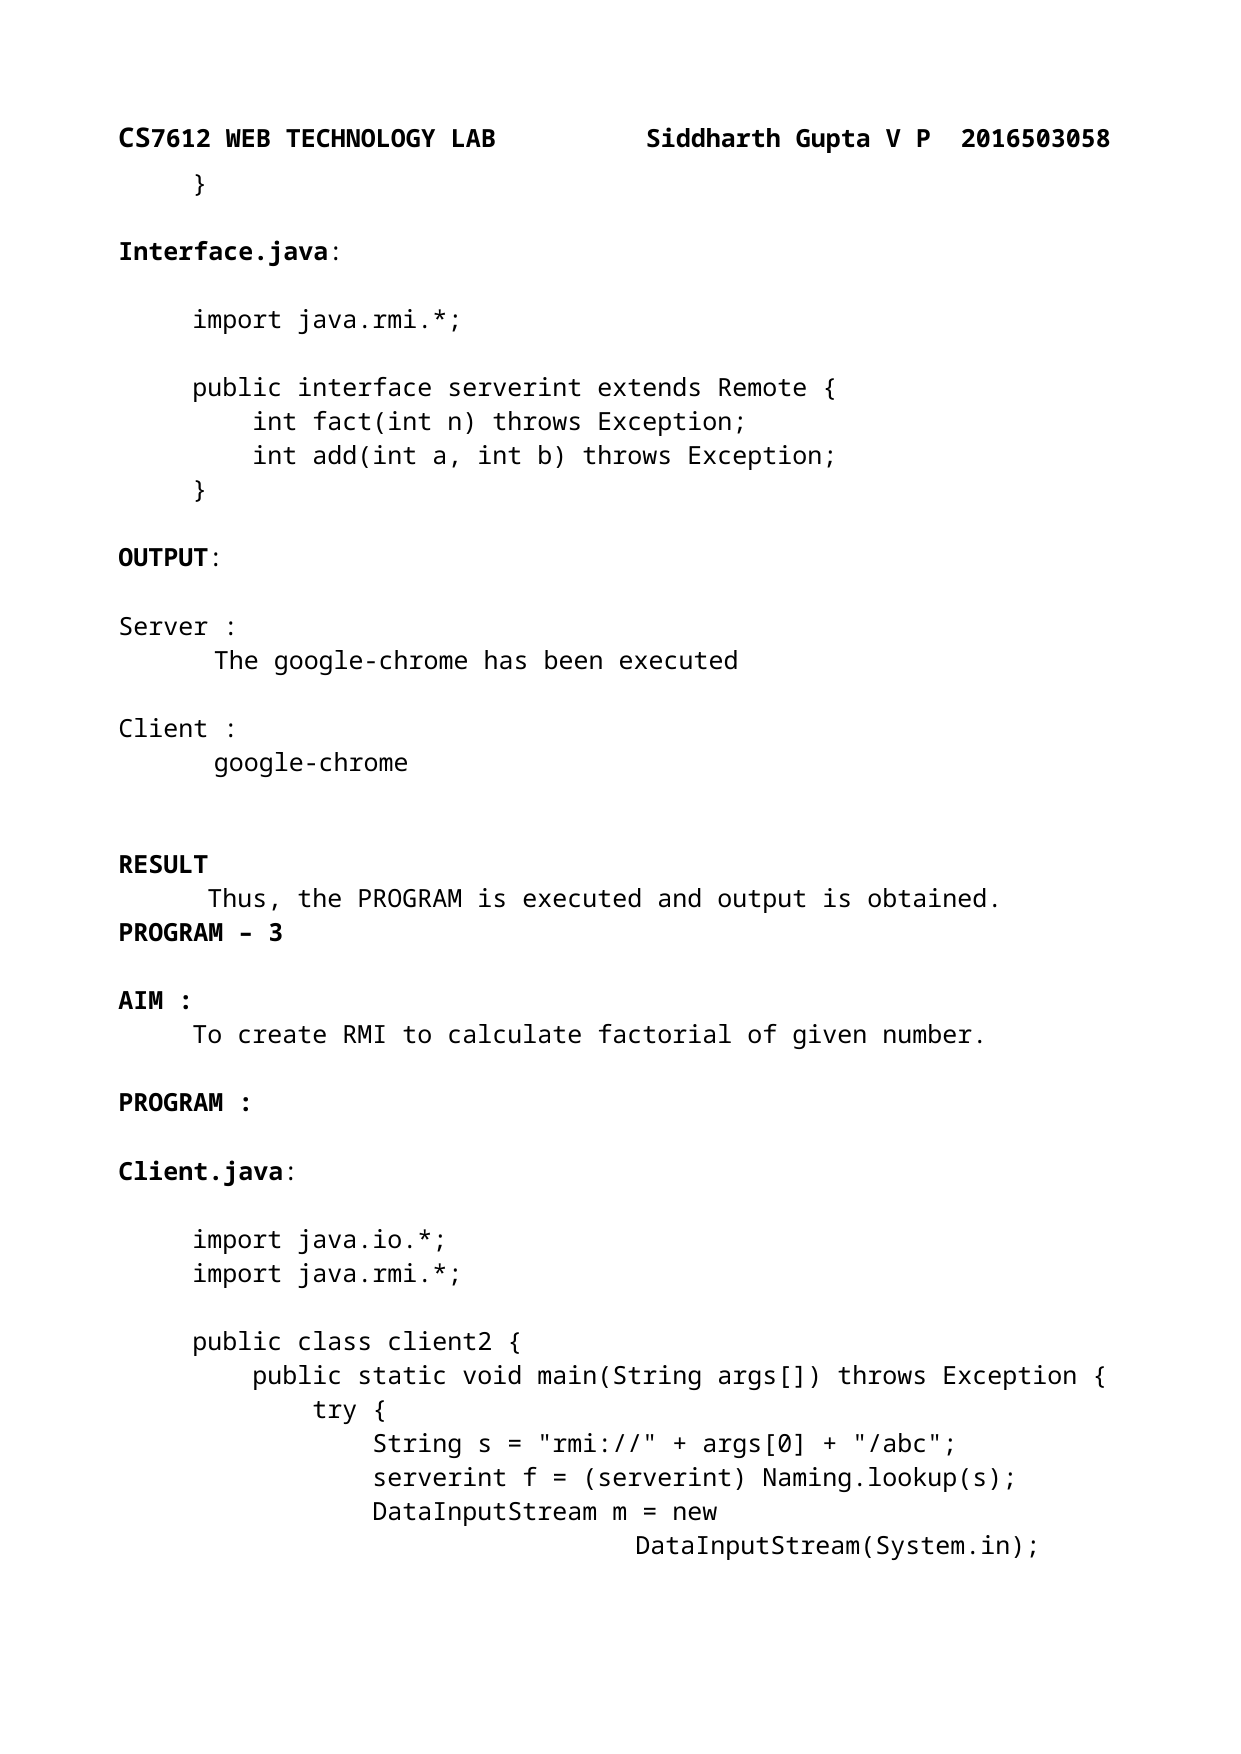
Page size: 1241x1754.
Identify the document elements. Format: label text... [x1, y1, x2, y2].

text Server : [118, 608, 1122, 642]
text } [192, 472, 1122, 506]
text import java.rmi.*; [192, 302, 1122, 336]
text serverint f = (serverint) Naming.lookup(s); [192, 1460, 1122, 1494]
text String s = "rmi://" + args[0] + "/abc"; [192, 1426, 1122, 1460]
text public static void main(String args[]) throws Exception { [192, 1358, 1122, 1392]
text Interface.java: [118, 233, 1122, 268]
text DataInputStream m = new DataInputStream(System.in); [192, 1494, 1122, 1562]
text google-chrome [118, 744, 1122, 778]
text Client.java: [118, 1153, 1122, 1187]
text To create RMI to calculate factorial of given number. [118, 1017, 1122, 1051]
text Thus, the PROGRAM is executed and output is obtained. [118, 881, 1122, 915]
text public interface serverint extends Remote { [192, 370, 1122, 404]
text import java.rmi.*; [192, 1255, 1122, 1289]
text int add(int a, int b) throws Exception; [192, 438, 1122, 472]
text OUTPUT: [118, 540, 1122, 574]
text try { [192, 1392, 1122, 1426]
text RESULT [118, 847, 1122, 881]
text AIM : [118, 983, 1122, 1017]
text } [192, 165, 1122, 199]
text The google-chrome has been executed [118, 642, 1122, 676]
text PROGRAM : [118, 1085, 1122, 1119]
text public class client2 { [192, 1323, 1122, 1358]
text int fact(int n) throws Exception; [192, 404, 1122, 438]
text import java.io.*; [192, 1221, 1122, 1255]
text Client : [118, 710, 1122, 744]
text PROGRAM – 3 [118, 915, 1122, 949]
